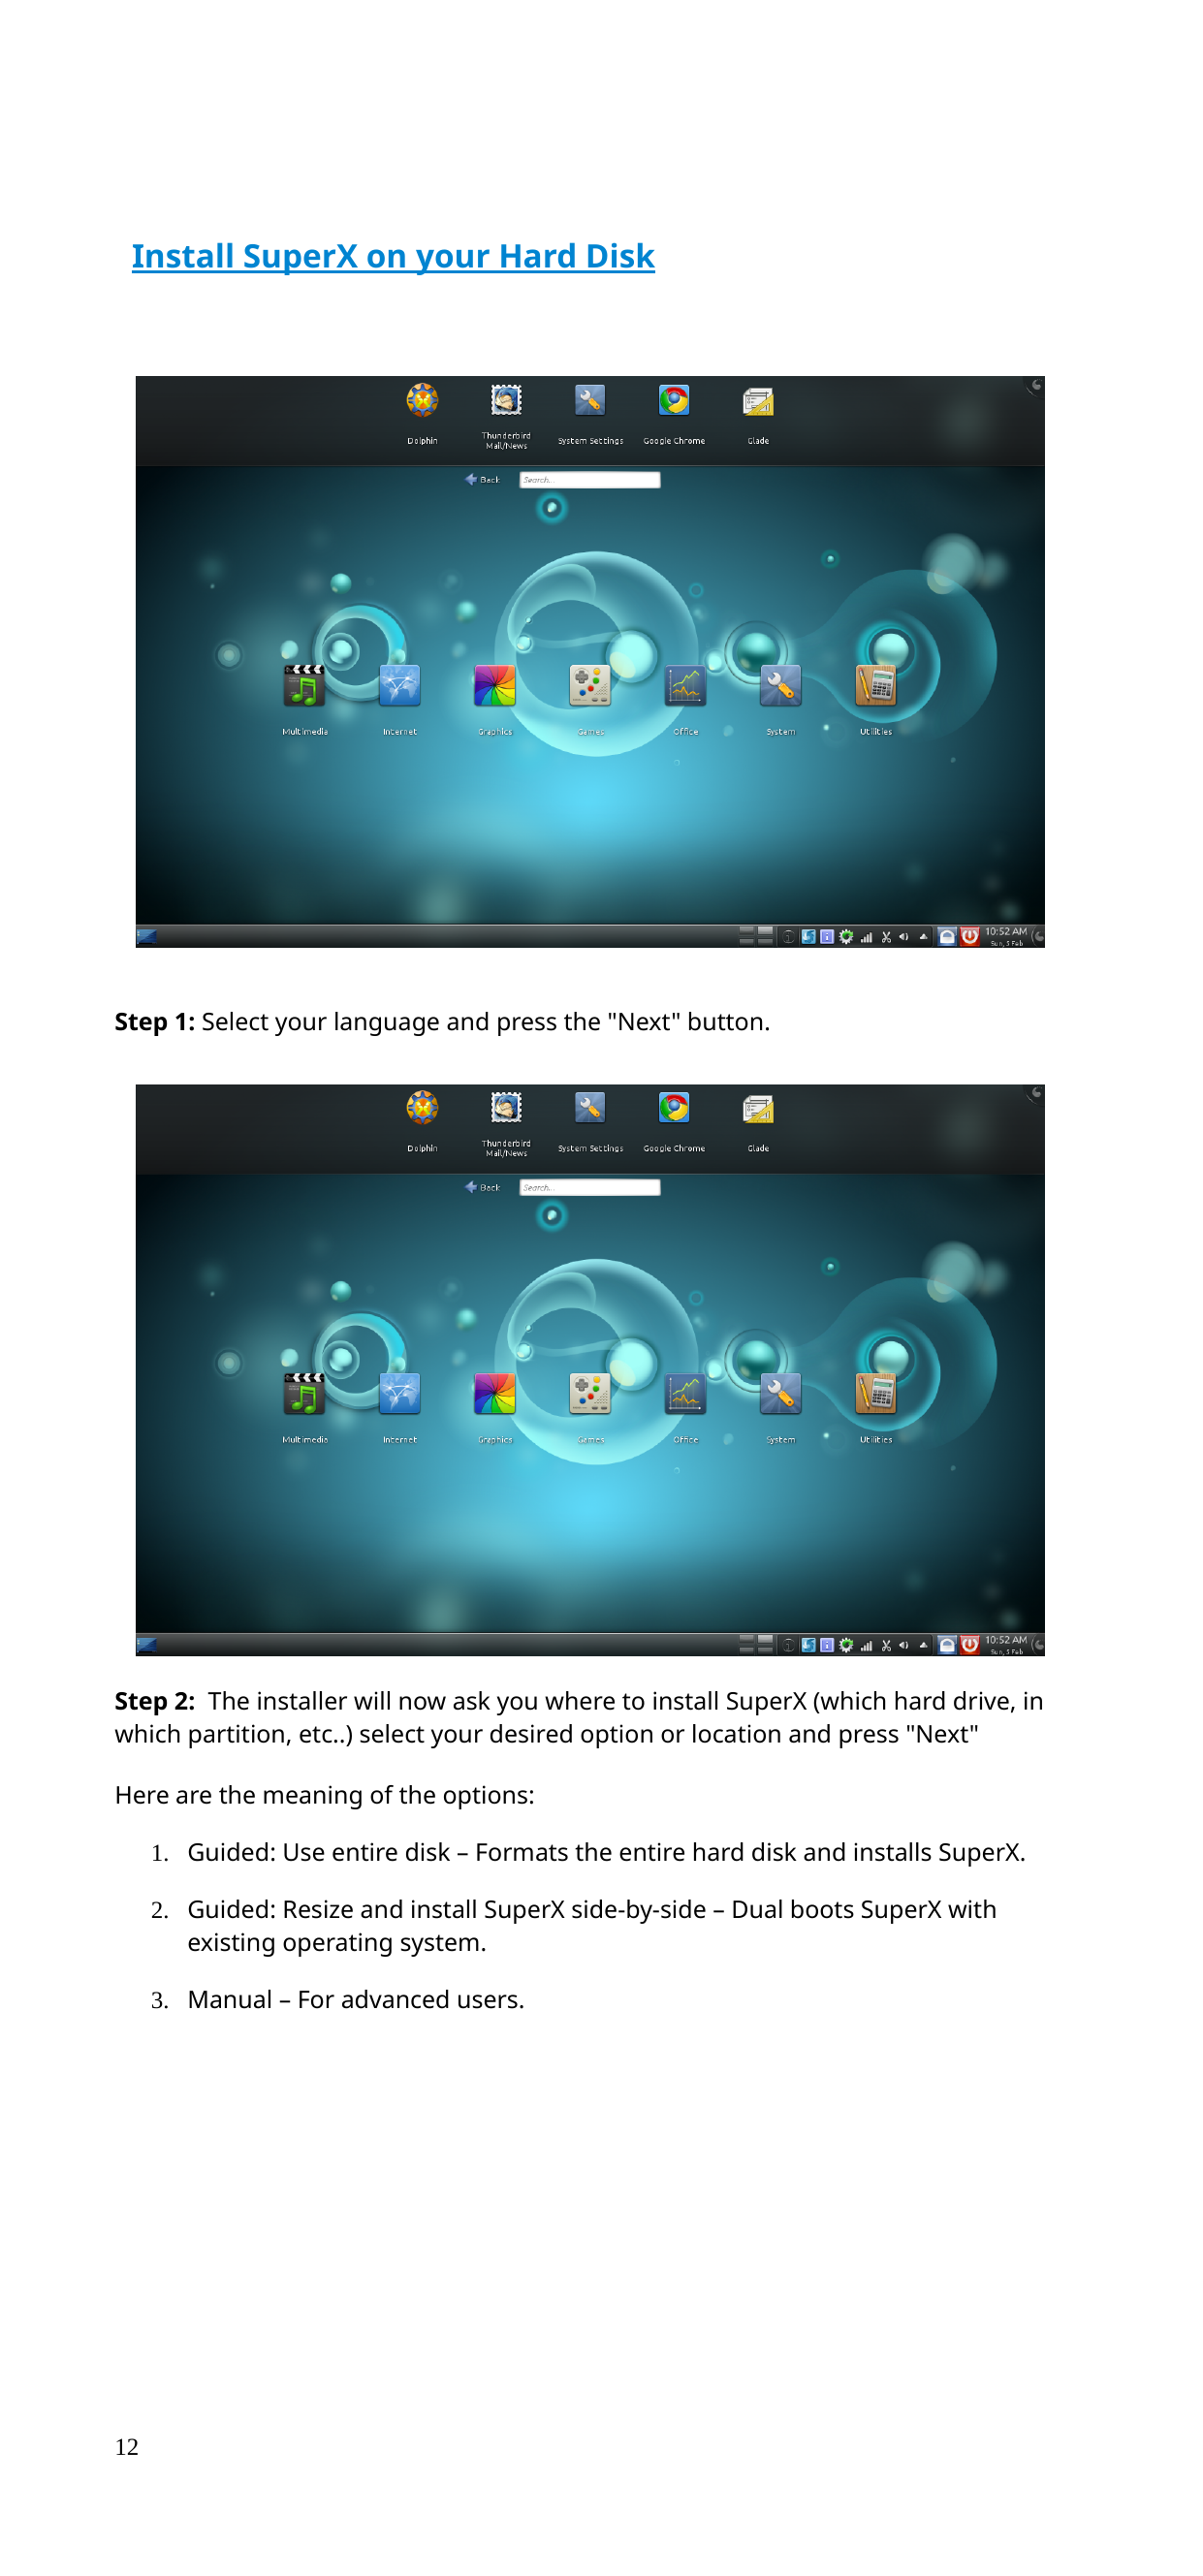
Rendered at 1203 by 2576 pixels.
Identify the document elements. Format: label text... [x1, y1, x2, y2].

subtitle Install SuperX on your Hard Disk [132, 234, 1088, 277]
list Manual – For advanced users. [151, 1983, 1088, 2016]
text Step 2: The installer will now ask you where to install SuperX (which hard drive, in which partition, etc..) select your desired option or location and press "Next" [114, 1683, 1088, 1750]
picture [136, 1084, 1045, 1656]
list Guided: Resize and install SuperX side-by-side – Dual boots SuperX with existing operating system. [151, 1892, 1088, 1959]
list Guided: Use entire disk – Formats the entire hard disk and installs SuperX. [151, 1835, 1088, 1868]
text Step 1: Select your language and press the "Next" button. [114, 1005, 1088, 1038]
text Here are the meaning of the options: [114, 1777, 1088, 1810]
picture [136, 376, 1045, 948]
